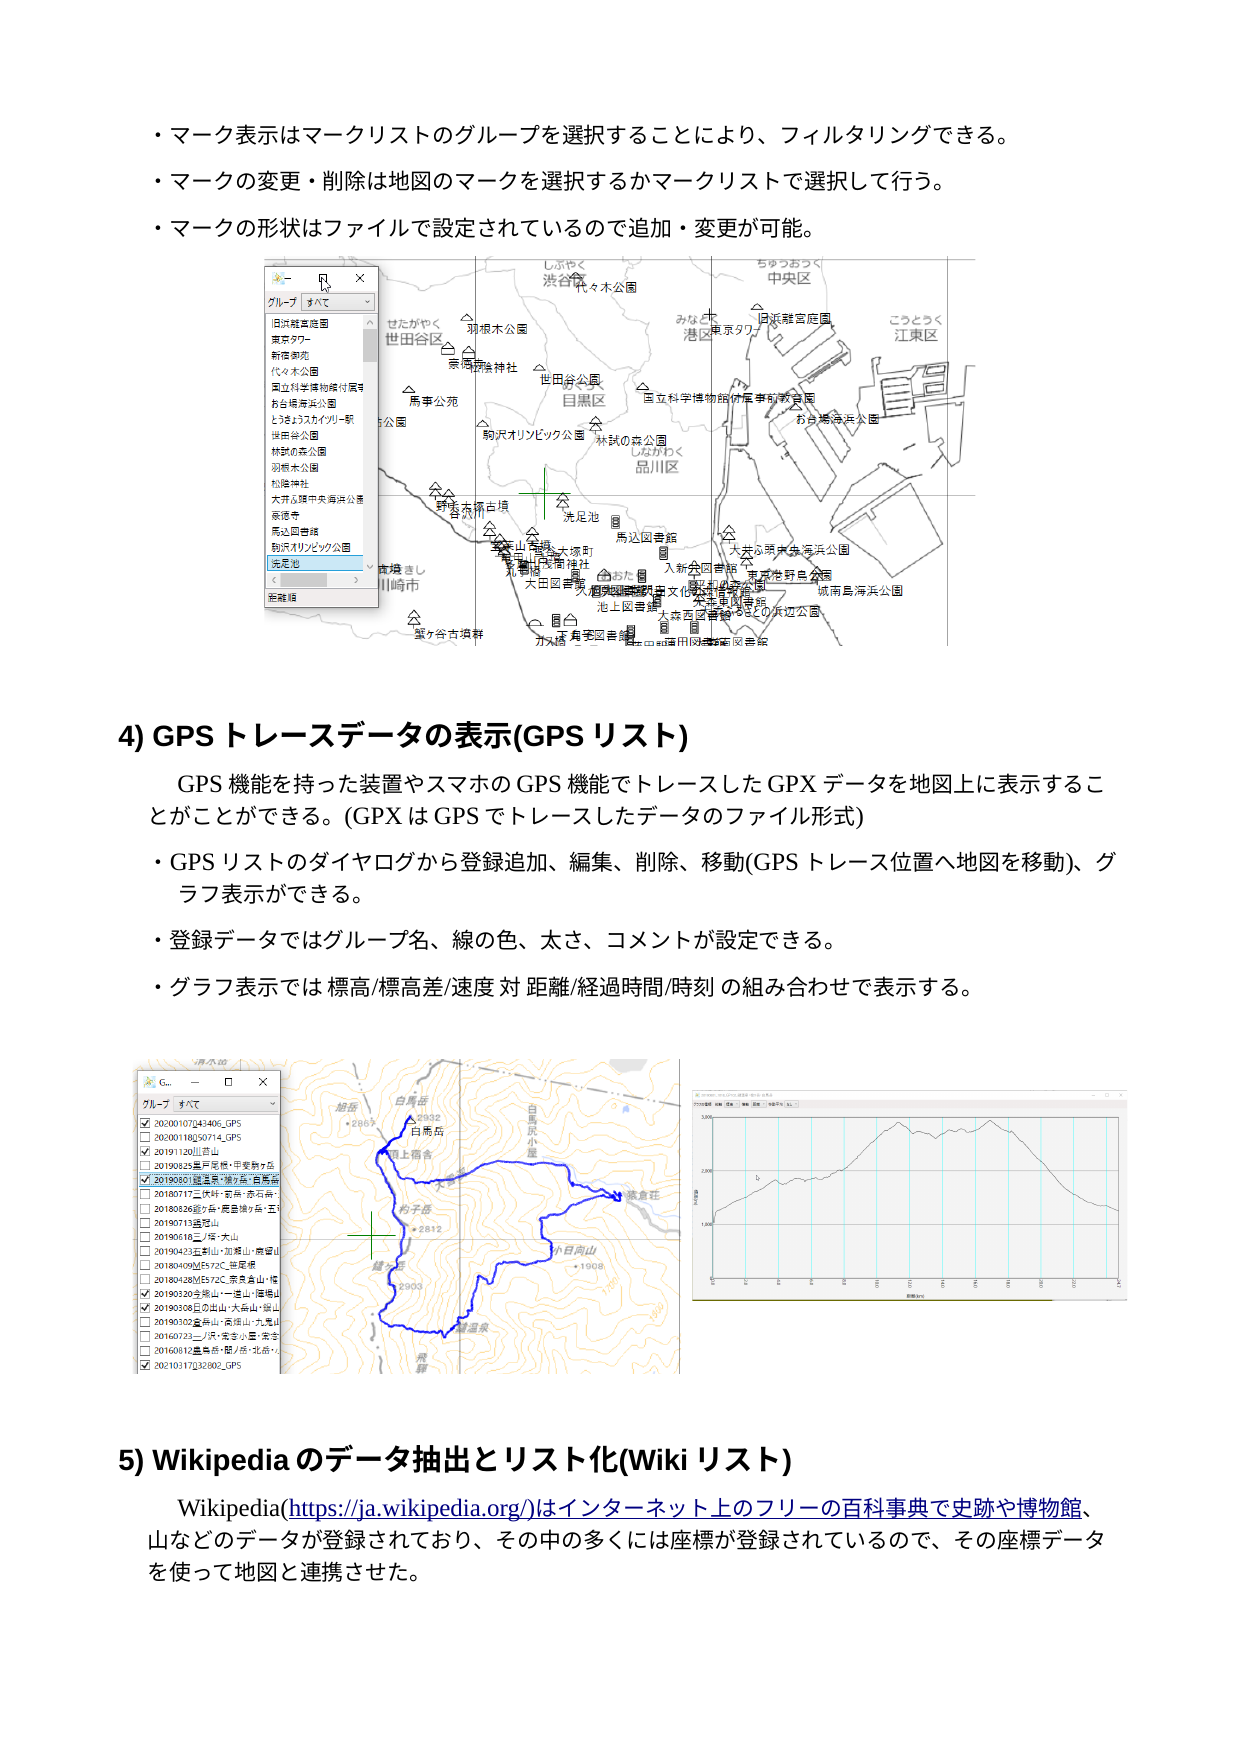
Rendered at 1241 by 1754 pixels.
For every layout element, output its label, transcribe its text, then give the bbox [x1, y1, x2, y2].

text ・マークの変更・削除は地図のマークを選択するかマークリストで選択して行う。 [148, 164, 1122, 196]
picture [132, 1059, 682, 1374]
subtitle 4) GPSトレースデータの表示(GPSリスト) [118, 712, 1122, 755]
text ・マークの形状はファイルで設定されているので追加・変更が可能。 [118, 211, 1122, 242]
text GPS機能を持った装置やスマホのGPS機能でトレースしたGPXデータを地図上に表示することがことができる。(GPXはGPSでトレースしたデータのファイル形式) [148, 767, 1122, 831]
picture [692, 1090, 1128, 1301]
text Wikipedia(https://ja.wikipedia.org/)はインターネット上のフリーの百科事典で史跡や博物館、山などのデータが登録されており、その中の多くには座標が登録されているので、その座標データを使って地図と連携させた。 [148, 1491, 1122, 1586]
text ・登録データではグループ名、線の色、太さ、コメントが設定できる。 [148, 923, 1122, 955]
text ・GPSリストのダイヤログから登録追加、編集、削除、移動(GPSトレース位置へ地図を移動)、グラフ表示ができる。 [148, 845, 1122, 909]
picture [264, 256, 976, 646]
subtitle 5) Wikipediaのデータ抽出とリスト化(Wikiリスト) [118, 1436, 1122, 1479]
text ・マーク表示はマークリストのグループを選択することにより、フィルタリングできる。 [148, 118, 1122, 150]
text ・グラフ表示では 標高/標高差/速度 対 距離/経過時間/時刻 の組み合わせで表示する。 [148, 969, 1122, 1001]
